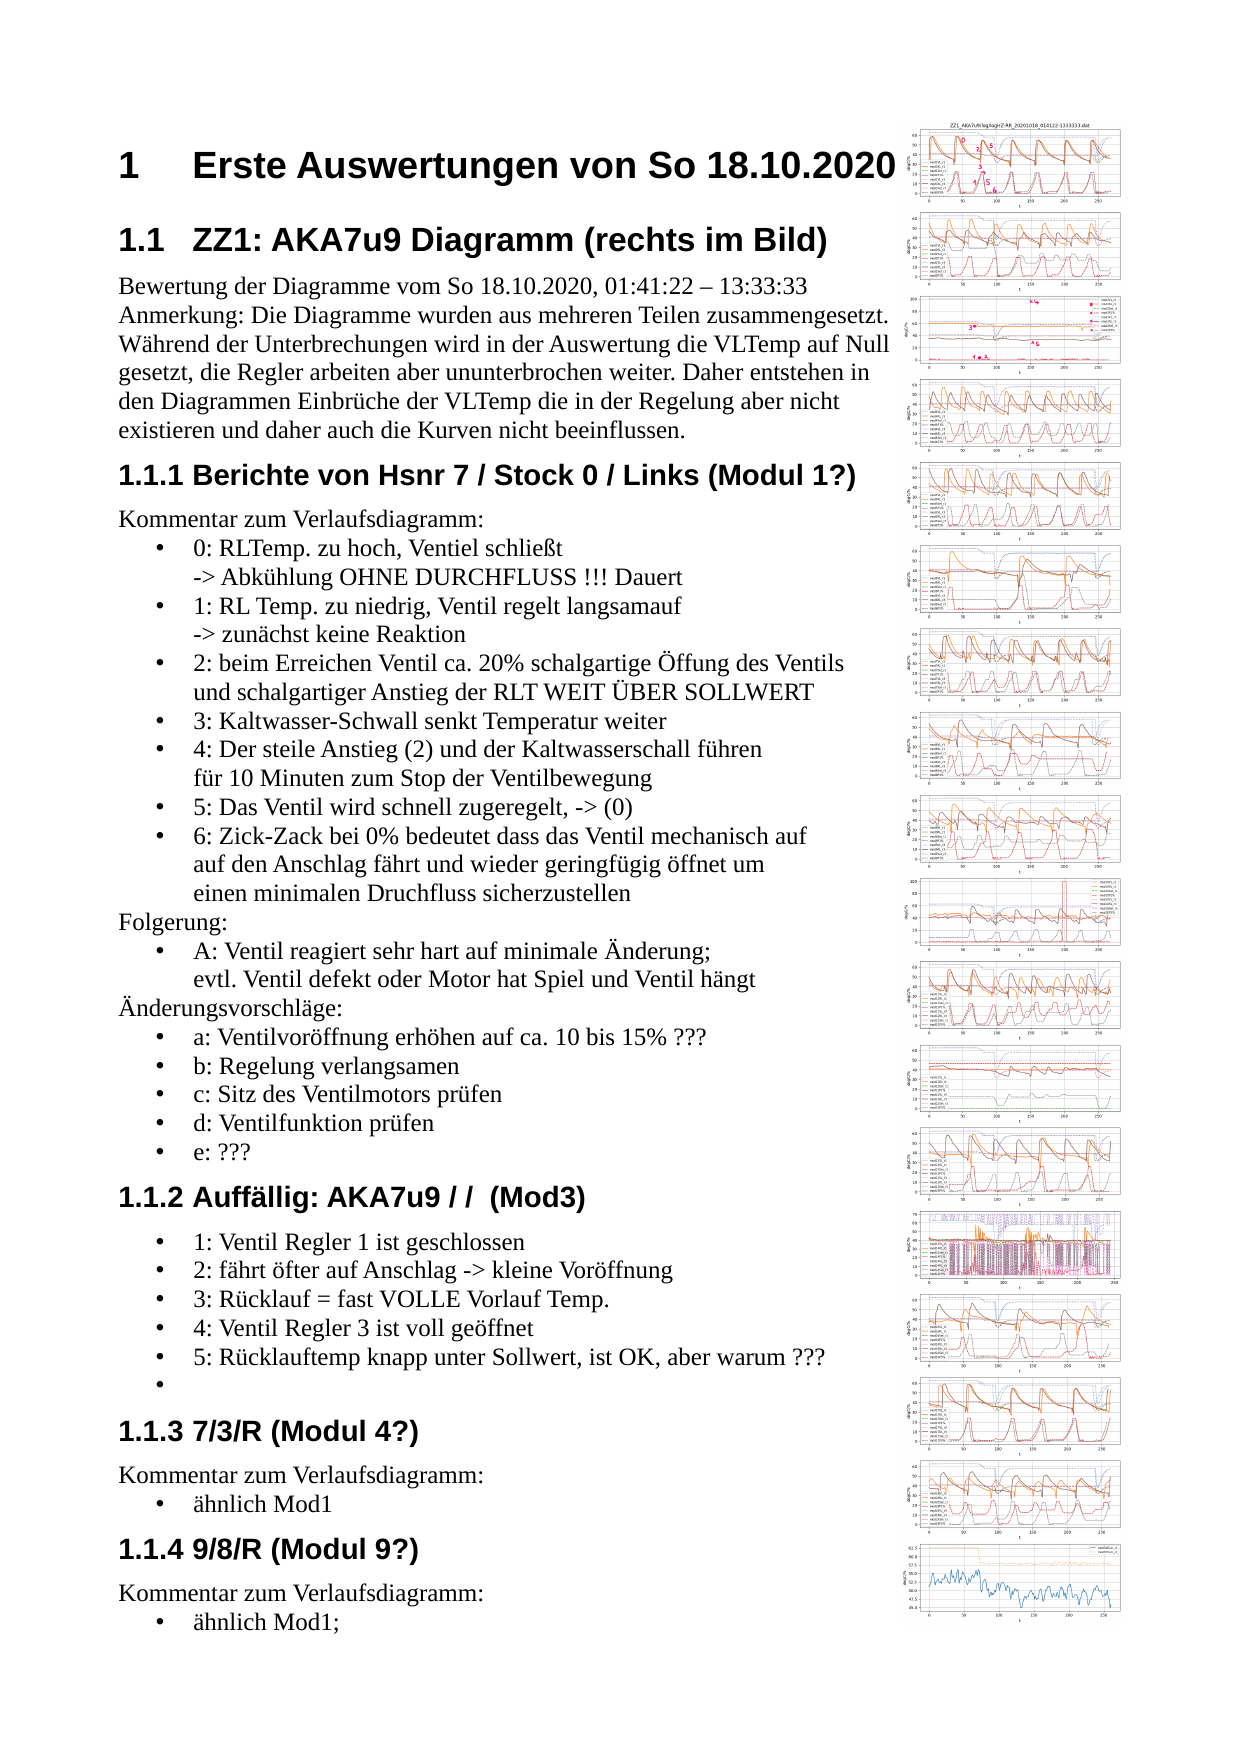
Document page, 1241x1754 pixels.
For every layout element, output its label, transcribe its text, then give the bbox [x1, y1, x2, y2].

list 5: Rücklauftemp knapp unter Sollwert, ist OK, aber warum ??? [156, 1342, 900, 1370]
picture [900, 119, 1124, 1627]
subtitle Erste Auswertungen von So 18.10.2020 [118, 143, 900, 187]
subtitle 7/3/R (Modul 4?) [118, 1414, 900, 1447]
text Änderungsvorschläge: [118, 993, 900, 1022]
text Kommentar zum Verlaufsdiagramm: [118, 1578, 900, 1607]
list 4: Der steile Anstieg (2) und der Kaltwasserschall führen [156, 734, 900, 763]
list für 10 Minuten zum Stop der Ventilbewegung [156, 763, 900, 792]
text Kommentar zum Verlaufsdiagramm: [118, 504, 900, 533]
list evtl. Ventil defekt oder Motor hat Spiel und Ventil hängt [156, 964, 900, 993]
list 6: Zick-Zack bei 0% bedeutet dass das Ventil mechanisch auf [156, 821, 900, 849]
list e: ??? [156, 1137, 900, 1166]
list 2: fährt öfter auf Anschlag -> kleine Voröffnung [156, 1255, 900, 1284]
list 0: RLTemp. zu hoch, Ventiel schließt [156, 533, 900, 562]
list ähnlich Mod1 [156, 1489, 900, 1517]
text Bewertung der Diagramme vom So 18.10.2020, 01:41:22 – 13:33:33 [118, 271, 900, 300]
text Kommentar zum Verlaufsdiagramm: [118, 1460, 900, 1489]
list und schalgartiger Anstieg der RLT WEIT ÜBER SOLLWERT [156, 677, 900, 706]
list ähnlich Mod1; [156, 1607, 1122, 1636]
text Folgerung: [118, 907, 900, 936]
subtitle 9/8/R (Modul 9?) [118, 1532, 900, 1566]
list b: Regelung verlangsamen [156, 1051, 900, 1079]
list auf den Anschlag fährt und wieder geringfügig öffnet um [156, 849, 900, 878]
list -> zunächst keine Reaktion [156, 619, 900, 648]
text Anmerkung: Die Diagramme wurden aus mehreren Teilen zusammengesetzt. Während der Unterbrechungen wird in der Auswertung die VLTemp auf Null gesetzt, die Regler arbeiten aber ununterbrochen weiter. Daher entstehen in den Diagrammen Einbrüche der VLTemp die in der Regelung aber nicht existieren und daher auch die Kurven nicht beeinflussen. [118, 300, 900, 444]
subtitle ZZ1: AKA7u9 Diagramm (rechts im Bild) [118, 220, 900, 259]
list a: Ventilvoröffnung erhöhen auf ca. 10 bis 15% ??? [156, 1022, 900, 1051]
list A: Ventil reagiert sehr hart auf minimale Änderung; [156, 936, 900, 964]
subtitle Auffällig: AKA7u9 / / (Mod3) [118, 1180, 900, 1214]
list 5: Das Ventil wird schnell zugeregelt, -> (0) [156, 792, 900, 821]
list 1: Ventil Regler 1 ist geschlossen [156, 1227, 900, 1255]
list c: Sitz des Ventilmotors prüfen [156, 1079, 900, 1108]
list 3: Kaltwasser-Schwall senkt Temperatur weiter [156, 706, 900, 734]
list 3: Rücklauf = fast VOLLE Vorlauf Temp. [156, 1284, 900, 1313]
list d: Ventilfunktion prüfen [156, 1108, 900, 1137]
list 2: beim Erreichen Ventil ca. 20% schalgartige Öffung des Ventils [156, 648, 900, 677]
list einen minimalen Druchfluss sicherzustellen [156, 878, 900, 907]
list 4: Ventil Regler 3 ist voll geöffnet [156, 1313, 900, 1342]
subtitle Berichte von Hsnr 7 / Stock 0 / Links (Modul 1?) [118, 458, 900, 492]
list -> Abkühlung OHNE DURCHFLUSS !!! Dauert [156, 562, 900, 591]
list 1: RL Temp. zu niedrig, Ventil regelt langsamauf [156, 591, 900, 619]
